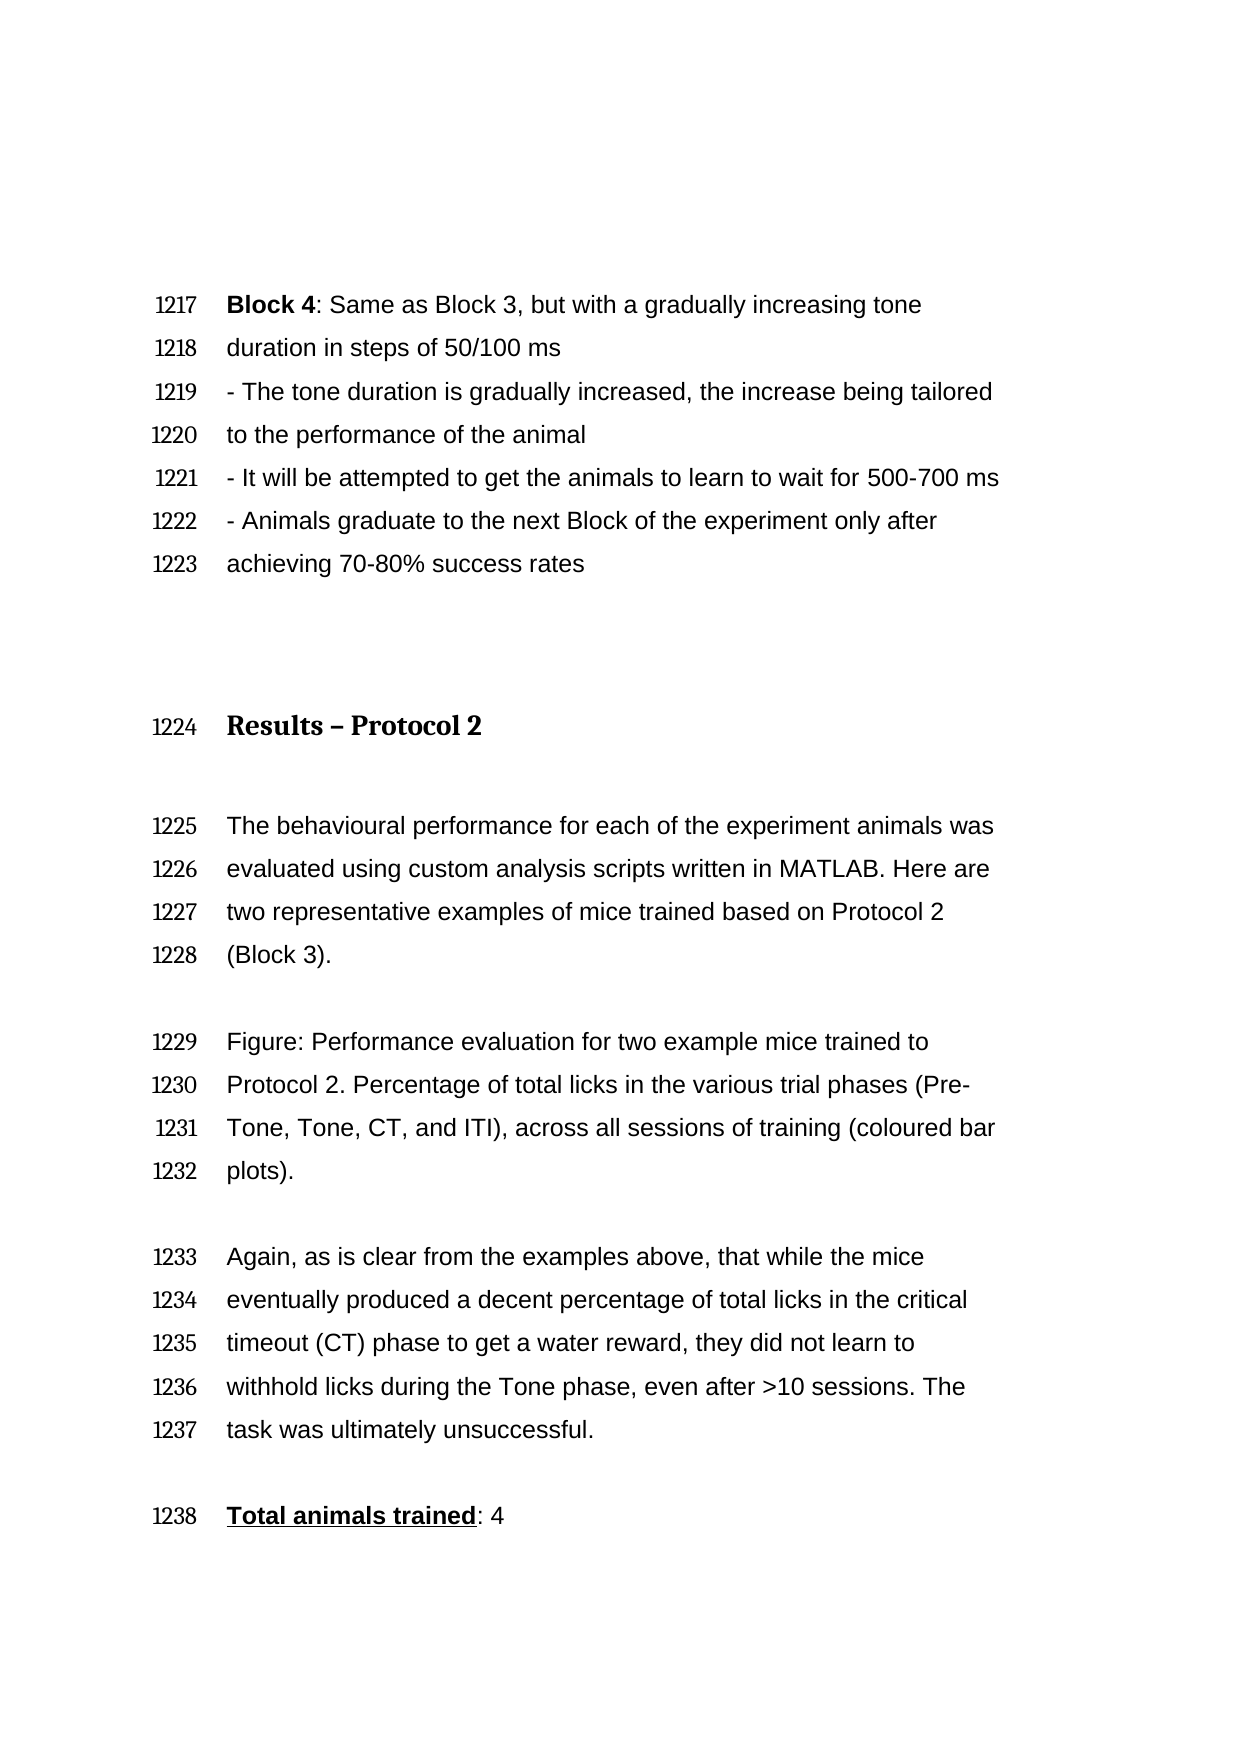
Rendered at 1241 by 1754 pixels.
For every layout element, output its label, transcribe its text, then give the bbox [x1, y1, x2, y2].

text Figure: Performance evaluation for two example mice trained to Protocol 2. Percentage of total licks in the various trial phases (Pre-Tone, Tone, CT, and ITI), across all sessions of training (coloured bar plots). [226, 1027, 1014, 1185]
text Block 4: Same as Block 3, but with a gradually increasing tone duration in steps of 50/100 ms [226, 290, 1014, 362]
text - The tone duration is gradually increased, the increase being tailored to the performance of the animal [226, 377, 1014, 448]
text The behavioural performance for each of the experiment animals was evaluated using custom analysis scripts written in MATLAB. Here are two representative examples of mice trained based on Protocol 2 (Block 3). [226, 811, 1014, 969]
text - It will be attempted to get the animals to learn to wait for 500-700 ms [226, 463, 1014, 492]
subtitle Results – Protocol 2 [226, 709, 1014, 743]
text Total animals trained: 4 [226, 1501, 1014, 1530]
text - Animals graduate to the next Block of the experiment only after achieving 70-80% success rates [226, 506, 1014, 578]
text Again, as is clear from the examples above, that while the mice eventually produced a decent percentage of total licks in the critical timeout (CT) phase to get a water reward, they did not learn to withhold licks during the Tone phase, even after >10 sessions. The task was ultimately unsuccessful. [226, 1242, 1014, 1443]
